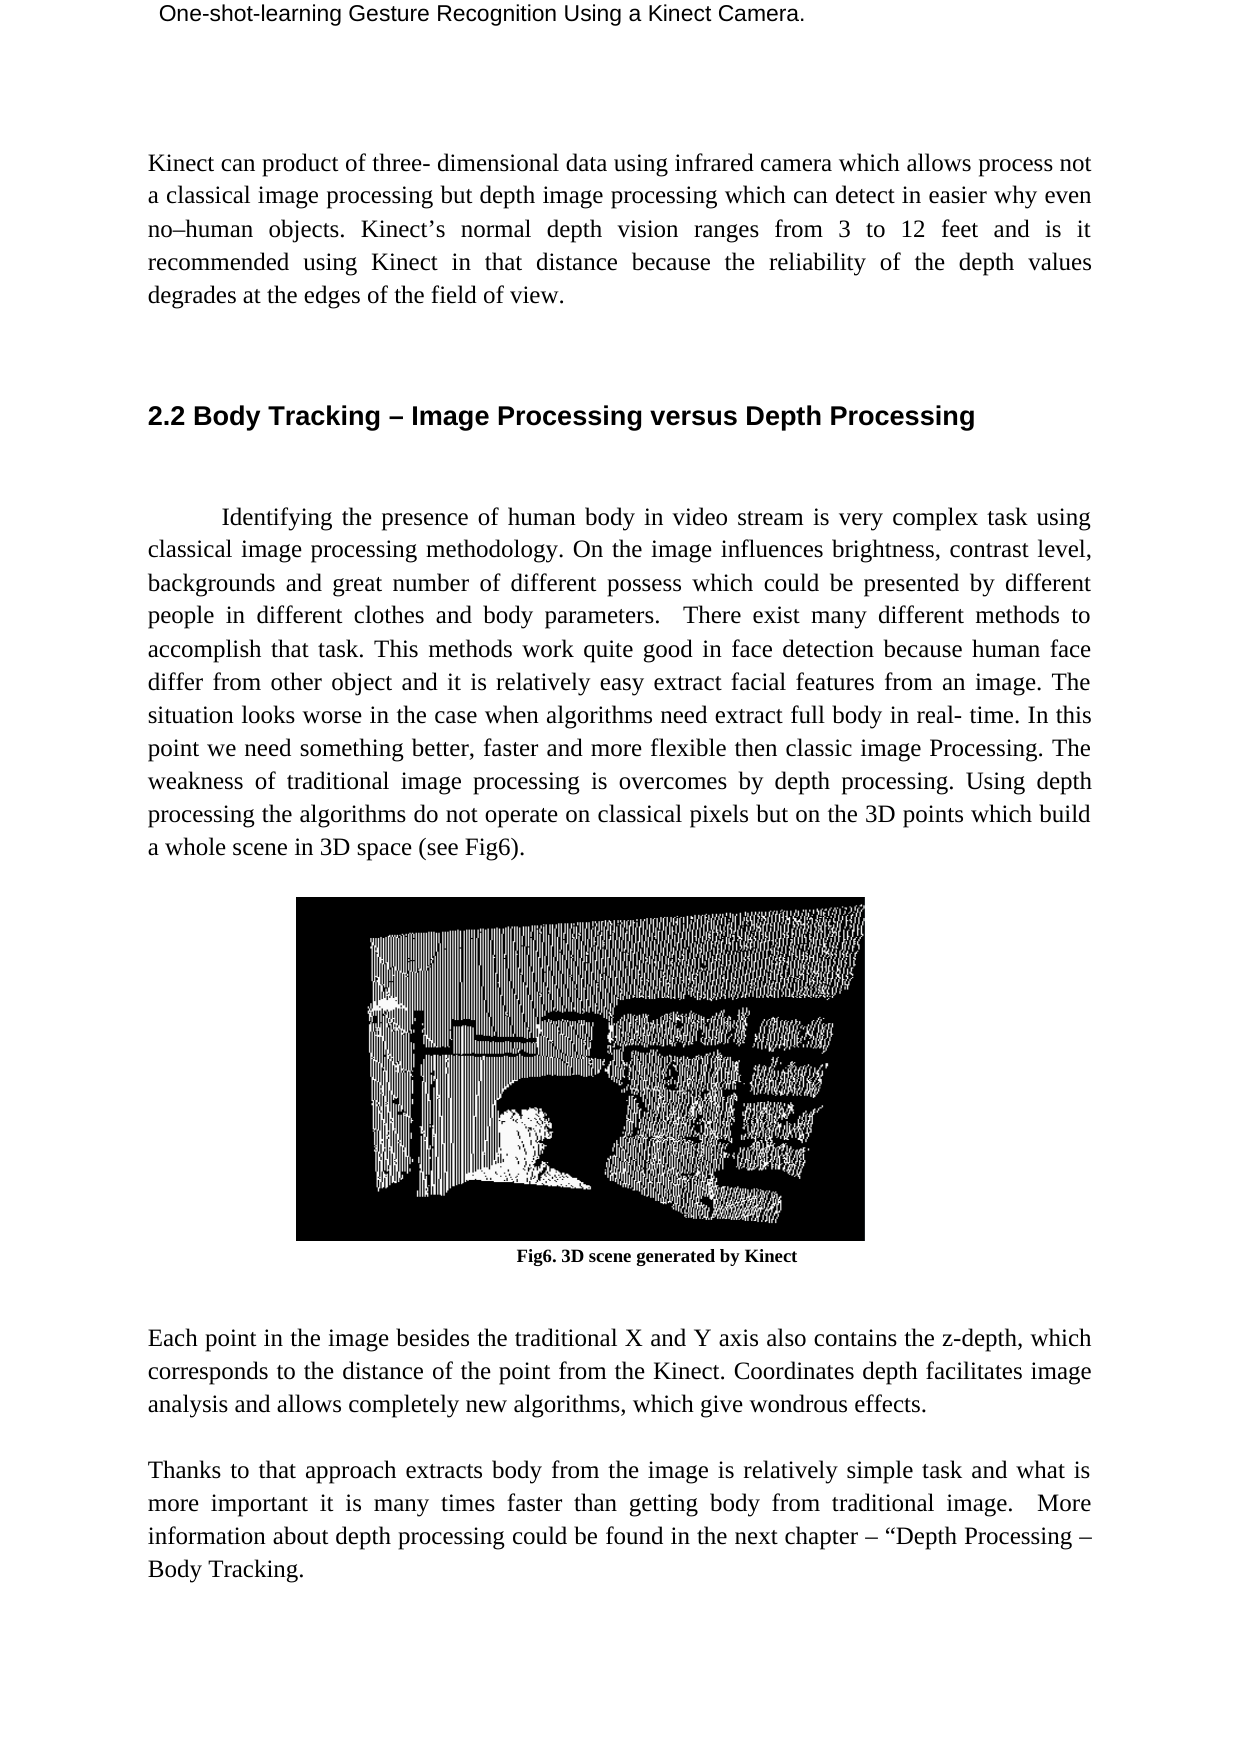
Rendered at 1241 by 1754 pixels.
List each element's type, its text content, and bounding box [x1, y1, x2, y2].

text Identifying the presence of human body in video stream is very complex task using classical image processing methodology. On the image influences brightness, contrast level, backgrounds and great number of different possess which could be presented by different people in different clothes and body parameters. There exist many different methods to accomplish that task. This methods work quite good in face detection because human face differ from other object and it is relatively easy extract facial features from an image. The situation looks worse in the case when algorithms need extract full body in real- time. In this point we need something better, faster and more flexible then classic image Processing. The weakness of traditional image processing is overcomes by depth processing. Using depth processing the algorithms do not operate on classical pixels but on the 3D points which build a whole scene in 3D space (see Fig6). [148, 502, 1093, 861]
text Thanks to that approach extracts body from the image is relatively simple task and what is more important it is many times faster than getting body from traditional image. More information about depth processing could be found in the next chapter – “Depth Processing – Body Tracking. [148, 1455, 1093, 1583]
text Each point in the image besides the traditional X and Y axis also contains the z-depth, which corresponds to the distance of the point from the Kinect. Coordinates depth facilitates image analysis and allows completely new algorithms, which give wondrous effects. [148, 1323, 1093, 1418]
text Fig6. 3D scene generated by Kinect [443, 1244, 1093, 1266]
text 2.2 Body Tracking – Image Processing versus Depth Processing [148, 399, 1093, 431]
text Kinect can product of three- dimensional data using infrared camera which allows process not a classical image processing but depth image processing which can detect in easier why even no–human objects. Kinect’s normal depth vision ranges from 3 to 12 feet and is it recommended using Kinect in that distance because the reliability of the depth values degrades at the edges of the field of view. [148, 148, 1093, 308]
